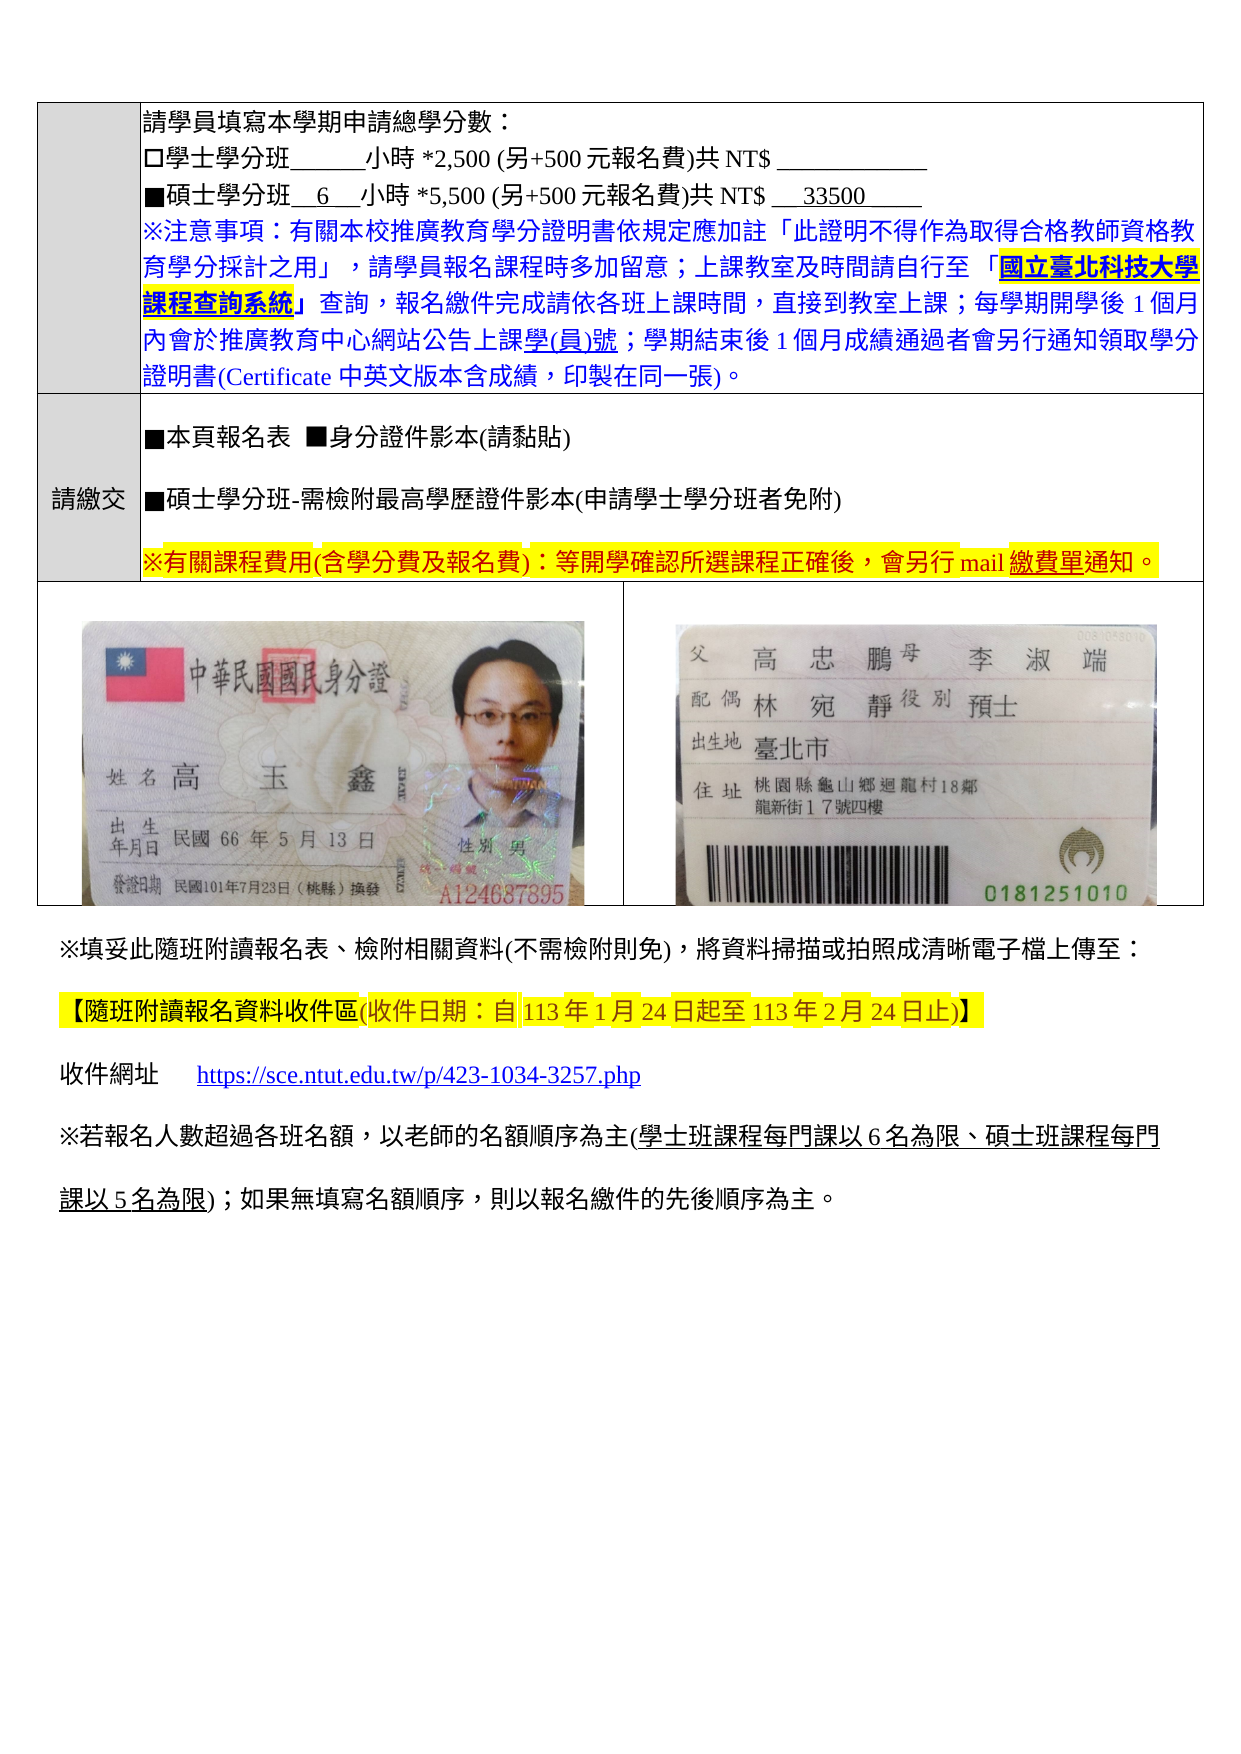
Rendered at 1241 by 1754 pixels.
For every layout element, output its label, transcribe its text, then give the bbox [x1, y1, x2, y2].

table_cell 請學員填寫本學期申請總學分數： 學士學分班______小時 *2,500 (另+500元報名費)共NT$ ____________ ■碩士學分班__6 __小時 *5,500 (另+500元報名費)共NT$ __ 33500 ____ ※注意事項：有關本校推廣教育學分證明書依規定應加註「此證明不得作為取得合格教師資格教育學分採計之用」，請學員報名課程時多加留意；上課教室及時間請自行至「國立臺北科技大學課程查詢系統」查詢，報名繳件完成請依各班上課時間，直接到教室上課；每學期開學後1個月內會於推廣教育中心網站公告上課學(員)號；學期結束後1個月成績通過者會另行通知領取學分證明書(Certificate 中英文版本含成績，印製在同一張)。 [141, 103, 1203, 393]
text ※若報名人數超過各班名額，以老師的名額順序為主(學士班課程每門課以6名為限、碩士班課程每門課以5名為限)；如果無填寫名額順序，則以報名繳件的先後順序為主。 [59, 1093, 1181, 1218]
text ※填妥此隨班附讀報名表、檢附相關資料(不需檢附則免)，將資料掃描或拍照成清晰電子檔上傳至： [59, 906, 1181, 968]
table_cell [624, 582, 1203, 905]
text 【隨班附讀報名資料收件區(收件日期：自113年1月24日起至113年2月24日止)】 [59, 968, 1181, 1031]
table_cell [38, 582, 623, 905]
table_cell [38, 103, 140, 393]
text 收件網址 https://sce.ntut.edu.tw/p/423-1034-3257.php [59, 1031, 1181, 1093]
table_cell 請繳交 [38, 394, 140, 581]
table_cell ■本頁報名表 ■身分證件影本(請黏貼) ■碩士學分班-需檢附最高學歷證件影本(申請學士學分班者免附) ※有關課程費用(含學分費及報名費)：等開學確認所選課程正確後，會另行mail繳費單通知。 [141, 394, 1203, 581]
